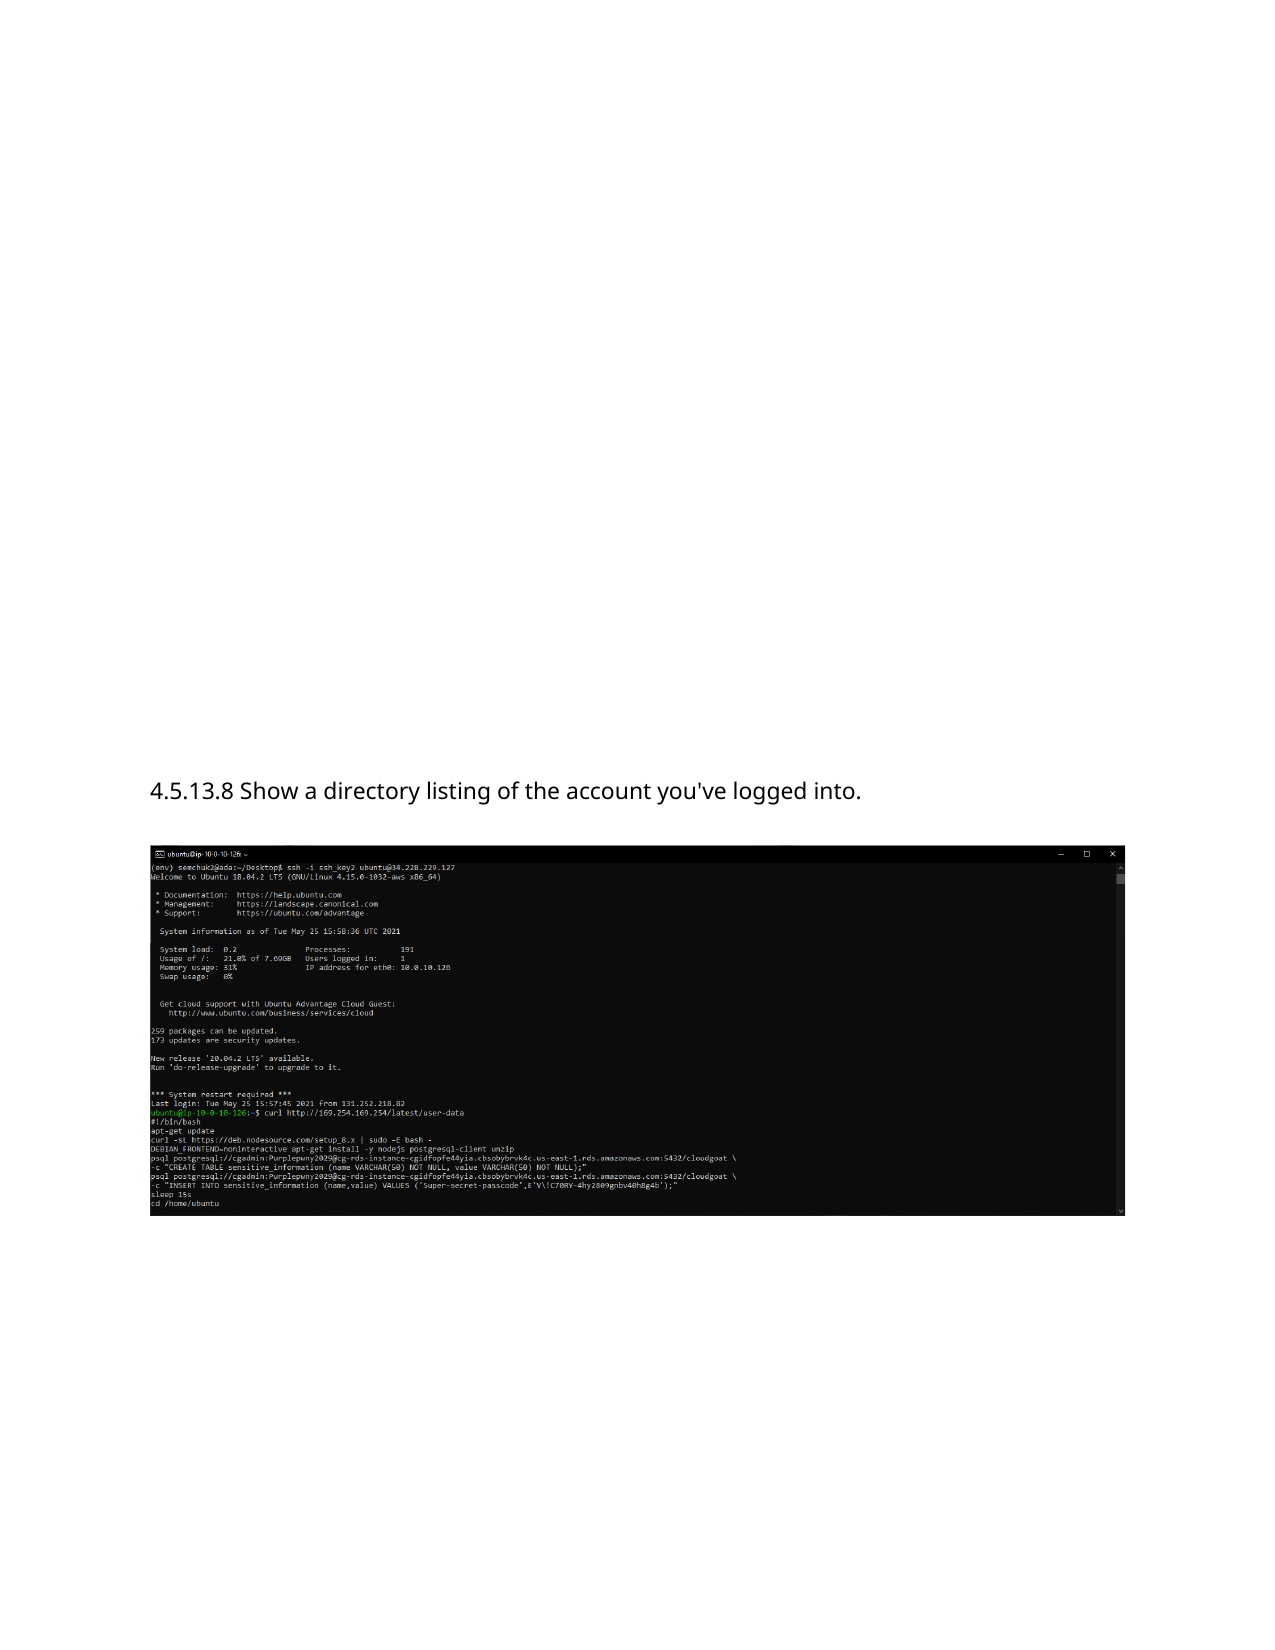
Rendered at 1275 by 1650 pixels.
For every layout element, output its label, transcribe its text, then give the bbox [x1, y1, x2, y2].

text 4.5.13.8 Show a directory listing of the account you've logged into. [150, 775, 1125, 806]
picture [150, 845, 1125, 1216]
